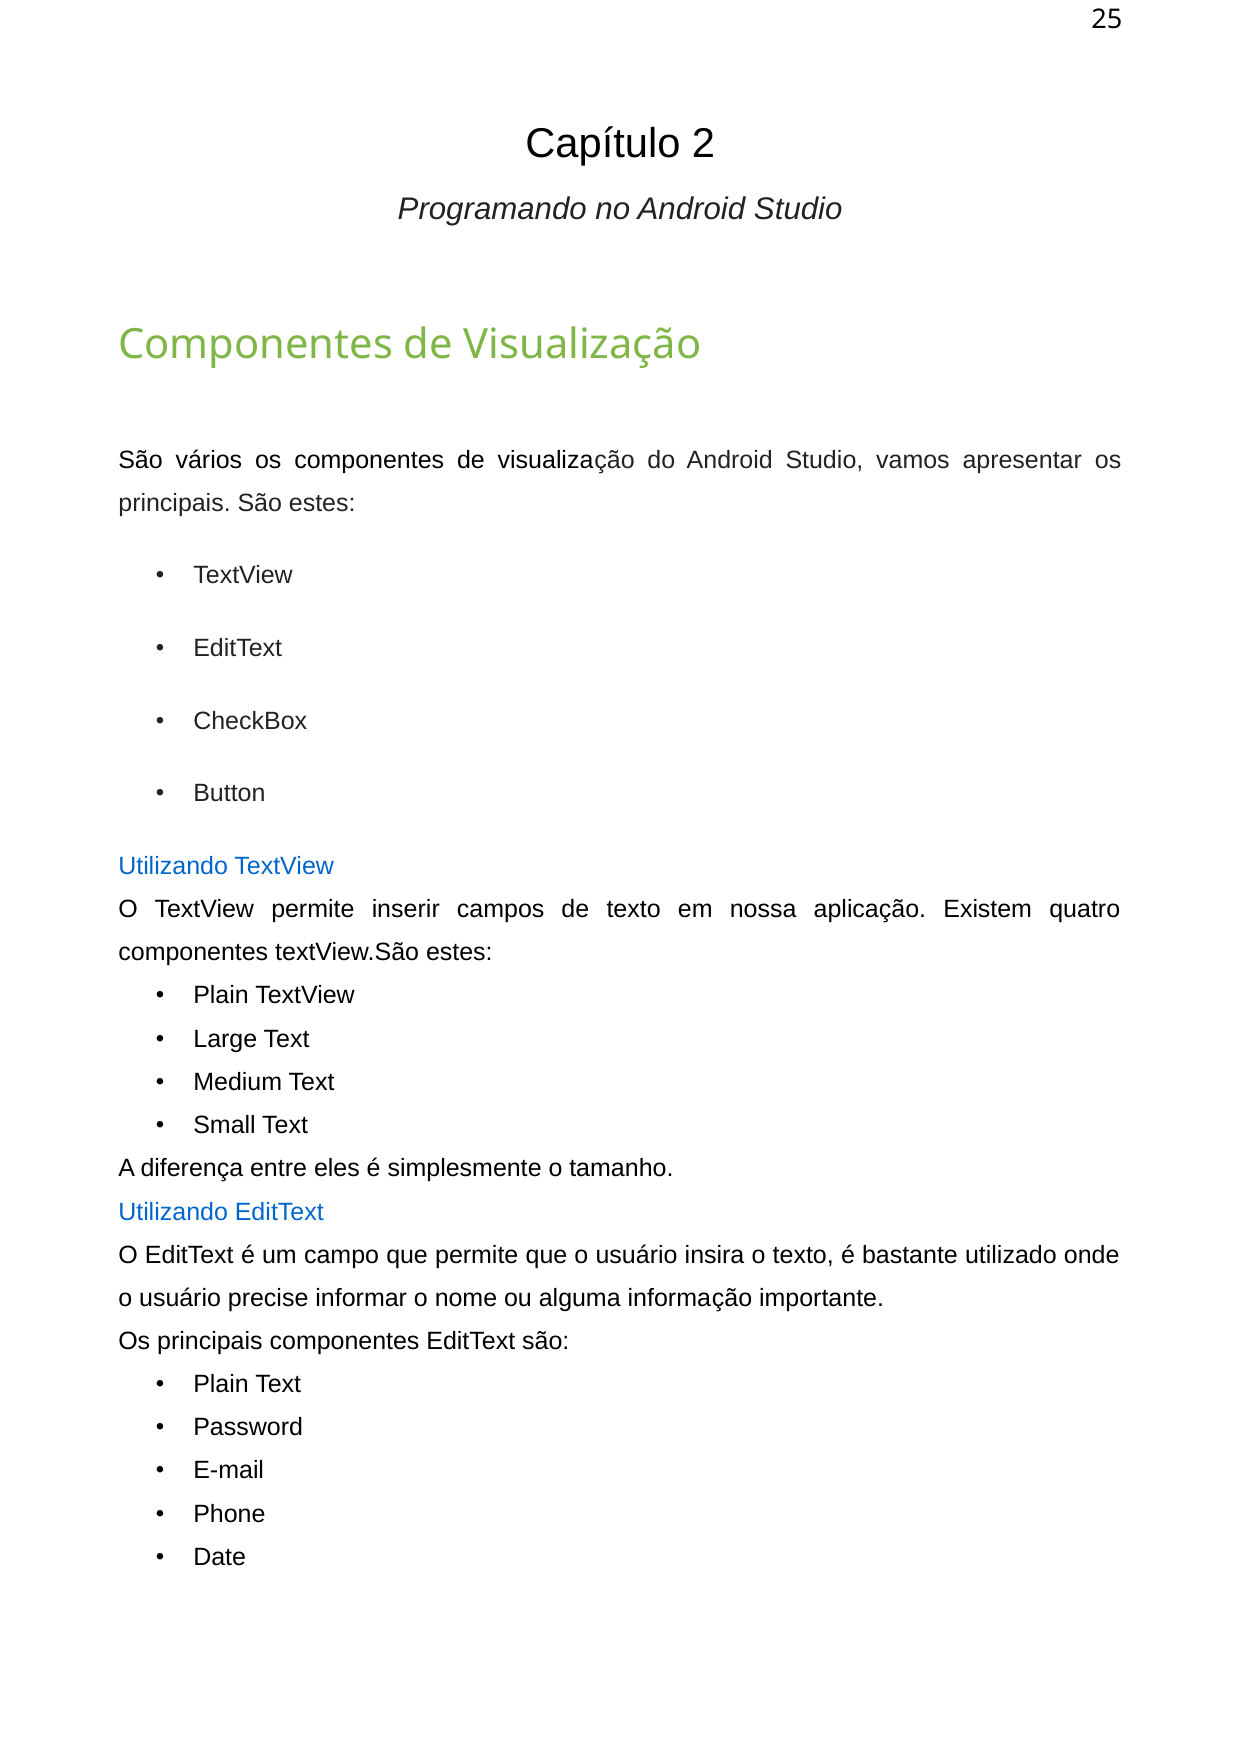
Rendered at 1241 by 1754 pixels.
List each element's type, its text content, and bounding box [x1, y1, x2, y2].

list Medium Text [156, 1067, 1122, 1096]
list E-mail [156, 1456, 1122, 1484]
text O EditText é um campo que permite que o usuário insira o texto, é bastante utilizado onde o usuário precise informar o nome ou alguma informação importante. [118, 1240, 1122, 1312]
text A diferença entre eles é simplesmente o tamanho. [118, 1153, 1122, 1182]
list Button [156, 778, 1122, 807]
list Small Text [156, 1110, 1122, 1139]
text São vários os componentes de visualização do Android Studio, vamos apresentar os principais. São estes: [118, 444, 1122, 516]
subtitle Componentes de Visualização [118, 314, 1122, 371]
list Large Text [156, 1024, 1122, 1053]
list Plain Text [156, 1369, 1122, 1398]
list Plain TextView [156, 981, 1122, 1009]
list Phone [156, 1499, 1122, 1528]
list TextView [156, 560, 1122, 589]
text Os principais componentes EditText são: [118, 1326, 1122, 1355]
list Date [156, 1542, 1122, 1571]
text Capítulo 2 [118, 118, 1122, 166]
list EditText [156, 633, 1122, 662]
text Utilizando TextView [118, 851, 1122, 880]
list Password [156, 1412, 1122, 1441]
text Programando no Android Studio [118, 190, 1122, 226]
text Utilizando EditText [118, 1197, 1122, 1225]
list CheckBox [156, 706, 1122, 734]
text O TextView permite inserir campos de texto em nossa aplicação. Existem quatro componentes textView.São estes: [118, 894, 1122, 966]
